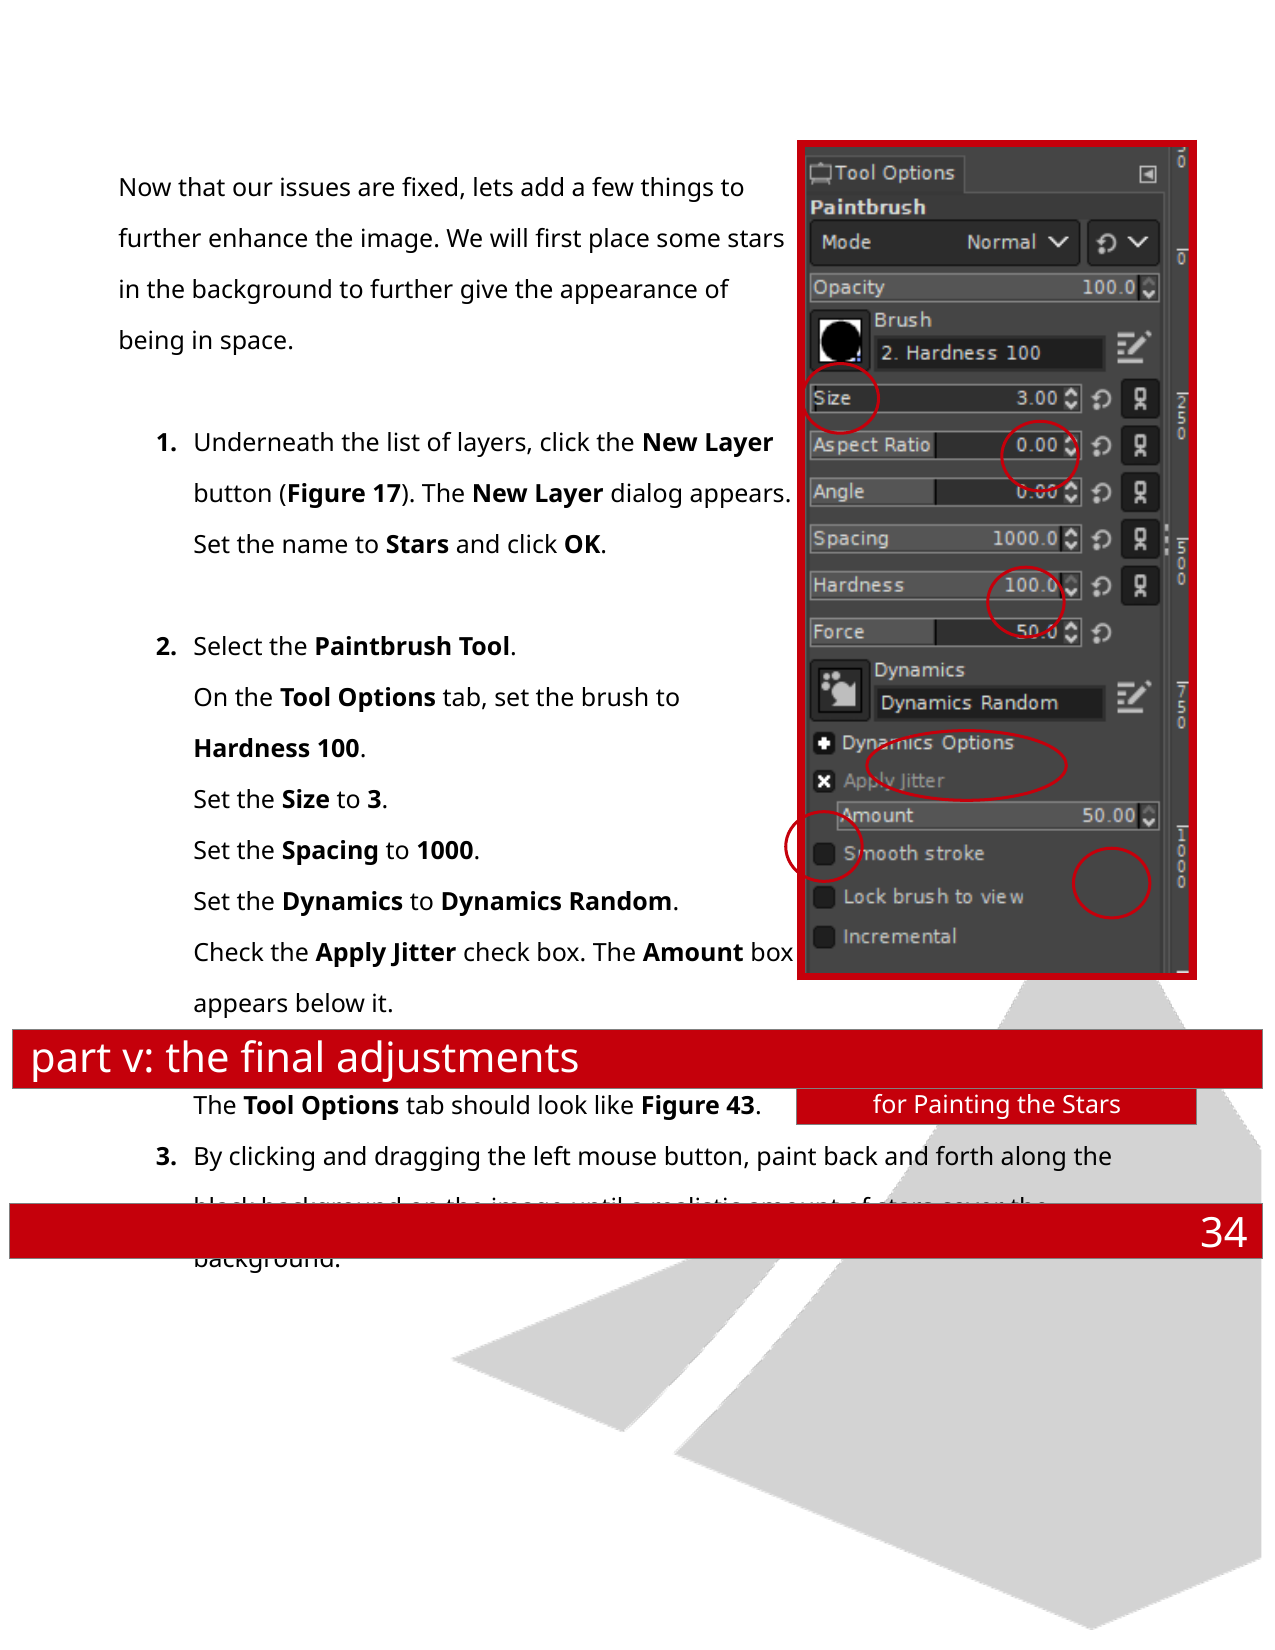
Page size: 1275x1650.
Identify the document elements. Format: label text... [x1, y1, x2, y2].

list now look similar to Figure 24. If it does not, feel free to undo and [428, 1259, 1262, 1650]
list By clicking and dragging the left mouse button, paint back and forth along the black background on the image until a realistic amount of stars cover the background. [156, 1259, 428, 1275]
list Check the Apply Jitter check box. The Amount box appears below it. [156, 935, 428, 1020]
list Underneath the list of layers, click the New Layer button (Figure 17). The New Layer dialog appears. Set the name to Stars and click OK. [156, 424, 797, 561]
list The Tool Options tab should look like Figure 43. [156, 1089, 428, 1122]
list now look similar to Figure 24. If it does not, feel free to undo and [428, 817, 1262, 1029]
list By clicking and dragging the left mouse button, paint back and forth along the black background on the image until a realistic amount of stars cover the background. [156, 1139, 428, 1203]
picture [805, 366, 876, 431]
picture [805, 147, 1189, 973]
list now look similar to Figure 24. If it does not, feel free to undo and [428, 1089, 1262, 1203]
text Now that our issues are fixed, lets add a few things to further enhance the image. We will first place some stars in the background to further give the appearance of being in space. [118, 169, 797, 356]
list Set the Size to 3. [156, 782, 797, 816]
list On the Tool Options tab, set the brush to Hardness 100. [156, 679, 797, 765]
list Select the Paintbrush Tool. [156, 628, 797, 663]
list Set the Spacing to 1000. [156, 833, 428, 867]
list Set the Dynamics to Dynamics Random. [156, 884, 428, 918]
picture [805, 814, 860, 879]
